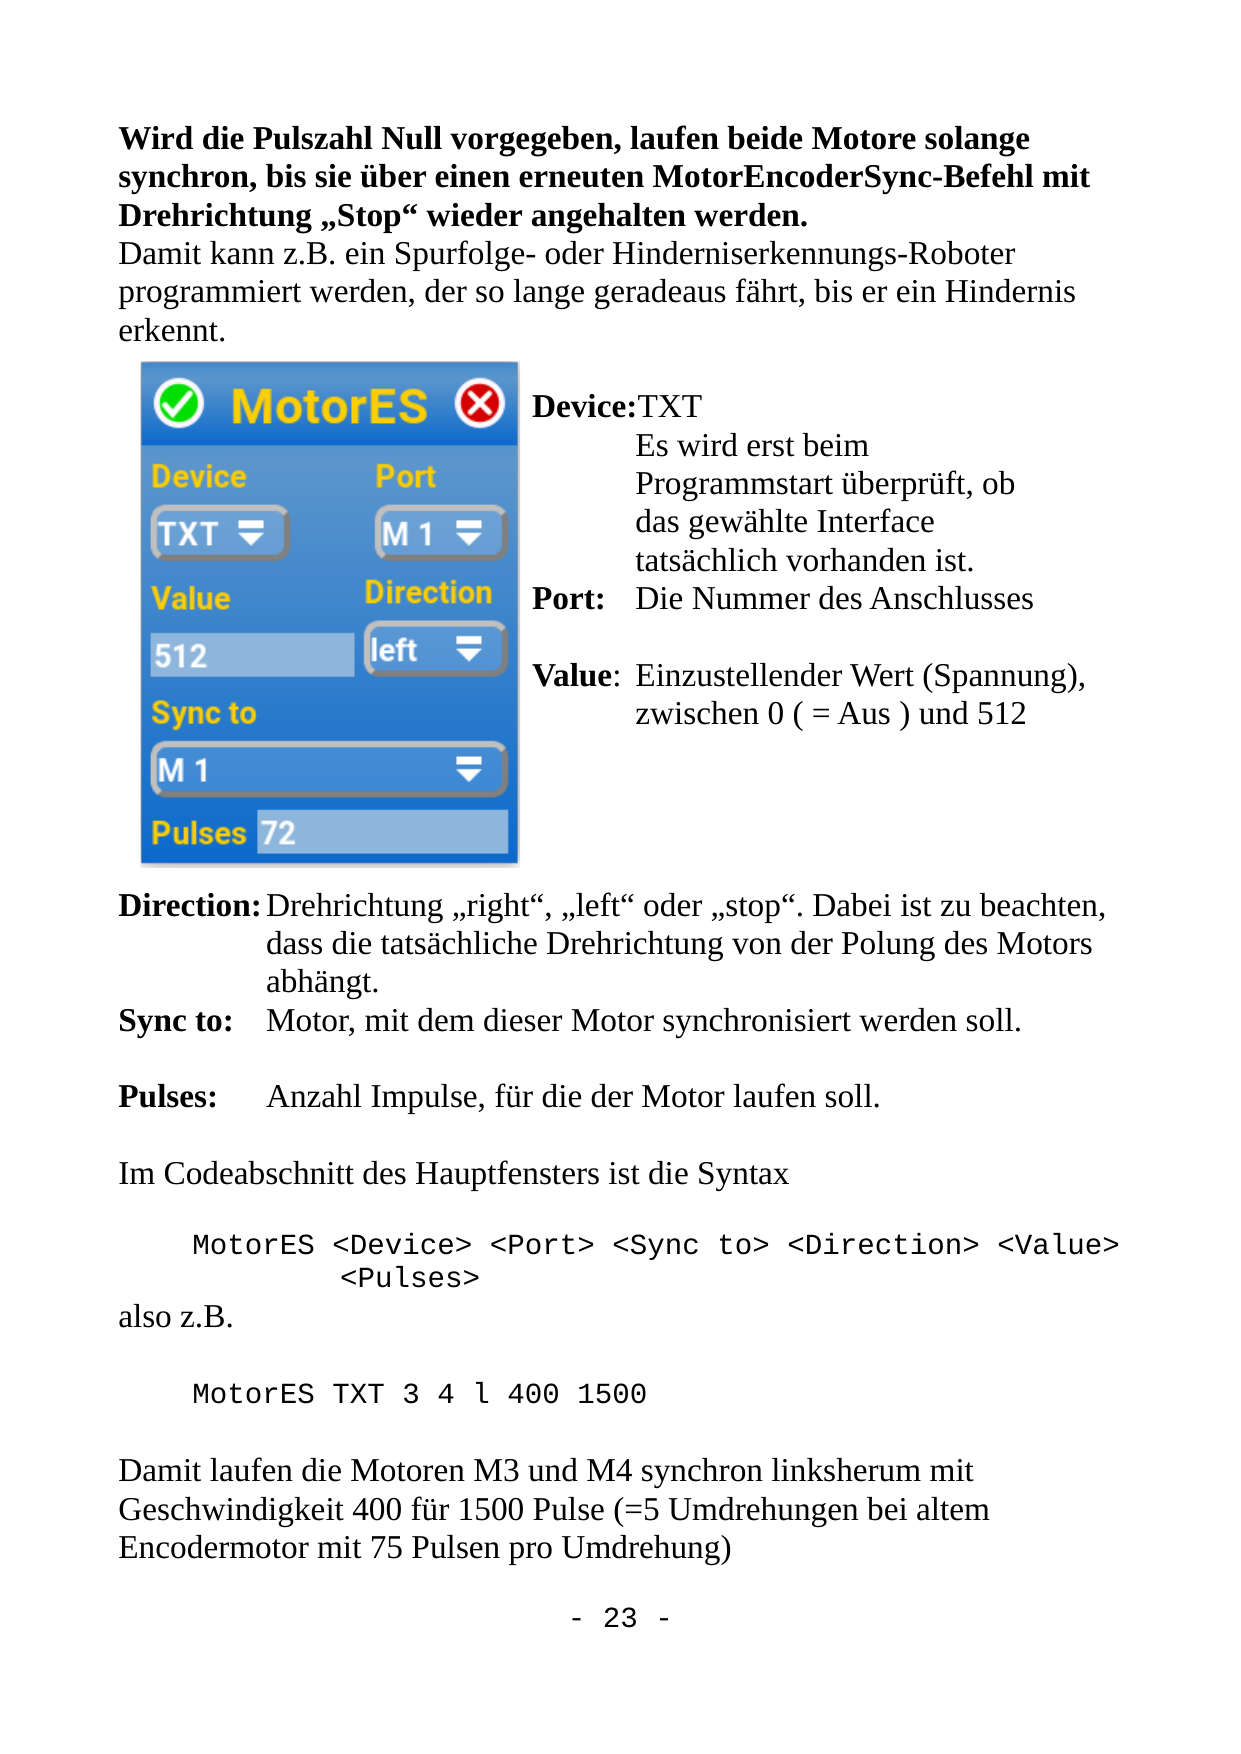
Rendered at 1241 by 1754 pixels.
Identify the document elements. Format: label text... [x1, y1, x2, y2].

text Damit kann z.B. ein Spurfolge- oder Hinderniserkennungs-Roboter programmiert werden, der so lange geradeaus fährt, bis er ein Hindernis erkennt. [118, 233, 1122, 348]
text Damit laufen die Motoren M3 und M4 synchron linksherum mit Geschwindigkeit 400 für 1500 Pulse (=5 Umdrehungen bei altem Encodermotor mit 75 Pulsen pro Umdrehung) [118, 1451, 1122, 1566]
text Es wird erst beim Programmstart überprüft, ob das gewählte Interface tatsächlich vorhanden ist. [520, 425, 1122, 578]
text [118, 655, 140, 731]
text abhängt. [118, 961, 1122, 1000]
text [118, 578, 140, 616]
text Direction: Drehrichtung „right“, „left“ oder „stop“. Dabei ist zu beachten, [118, 885, 1122, 923]
text MotorES <Device> <Port> <Sync to> <Direction> <Value> <Pulses> [118, 1230, 1122, 1296]
text Sync to: Motor, mit dem dieser Motor synchronisiert werden soll. [118, 1000, 1122, 1038]
text Wird die Pulszahl Null vorgegeben, laufen beide Motore solange synchron, bis sie über einen erneuten MotorEncoderSync-Befehl mit Drehrichtung „Stop“ wieder angehalten werden. [118, 118, 1122, 233]
text Pulses: Anzahl Impulse, für die der Motor laufen soll. [118, 1076, 1122, 1115]
text Port: Die Nummer des Anschlusses [520, 578, 1122, 616]
text MotorES TXT 3 4 l 400 1500 [118, 1372, 1122, 1412]
text [118, 425, 140, 578]
picture [140, 361, 520, 868]
text Device:TXT [520, 386, 1122, 425]
text also z.B. [118, 1296, 1122, 1334]
text dass die tatsächliche Drehrichtung von der Polung des Motors [118, 923, 1122, 961]
text Im Codeabschnitt des Hauptfensters ist die Syntax [118, 1153, 1122, 1191]
text [118, 386, 140, 425]
text Value: Einzustellender Wert (Spannung), zwischen 0 ( = Aus ) und 512 [520, 655, 1122, 731]
